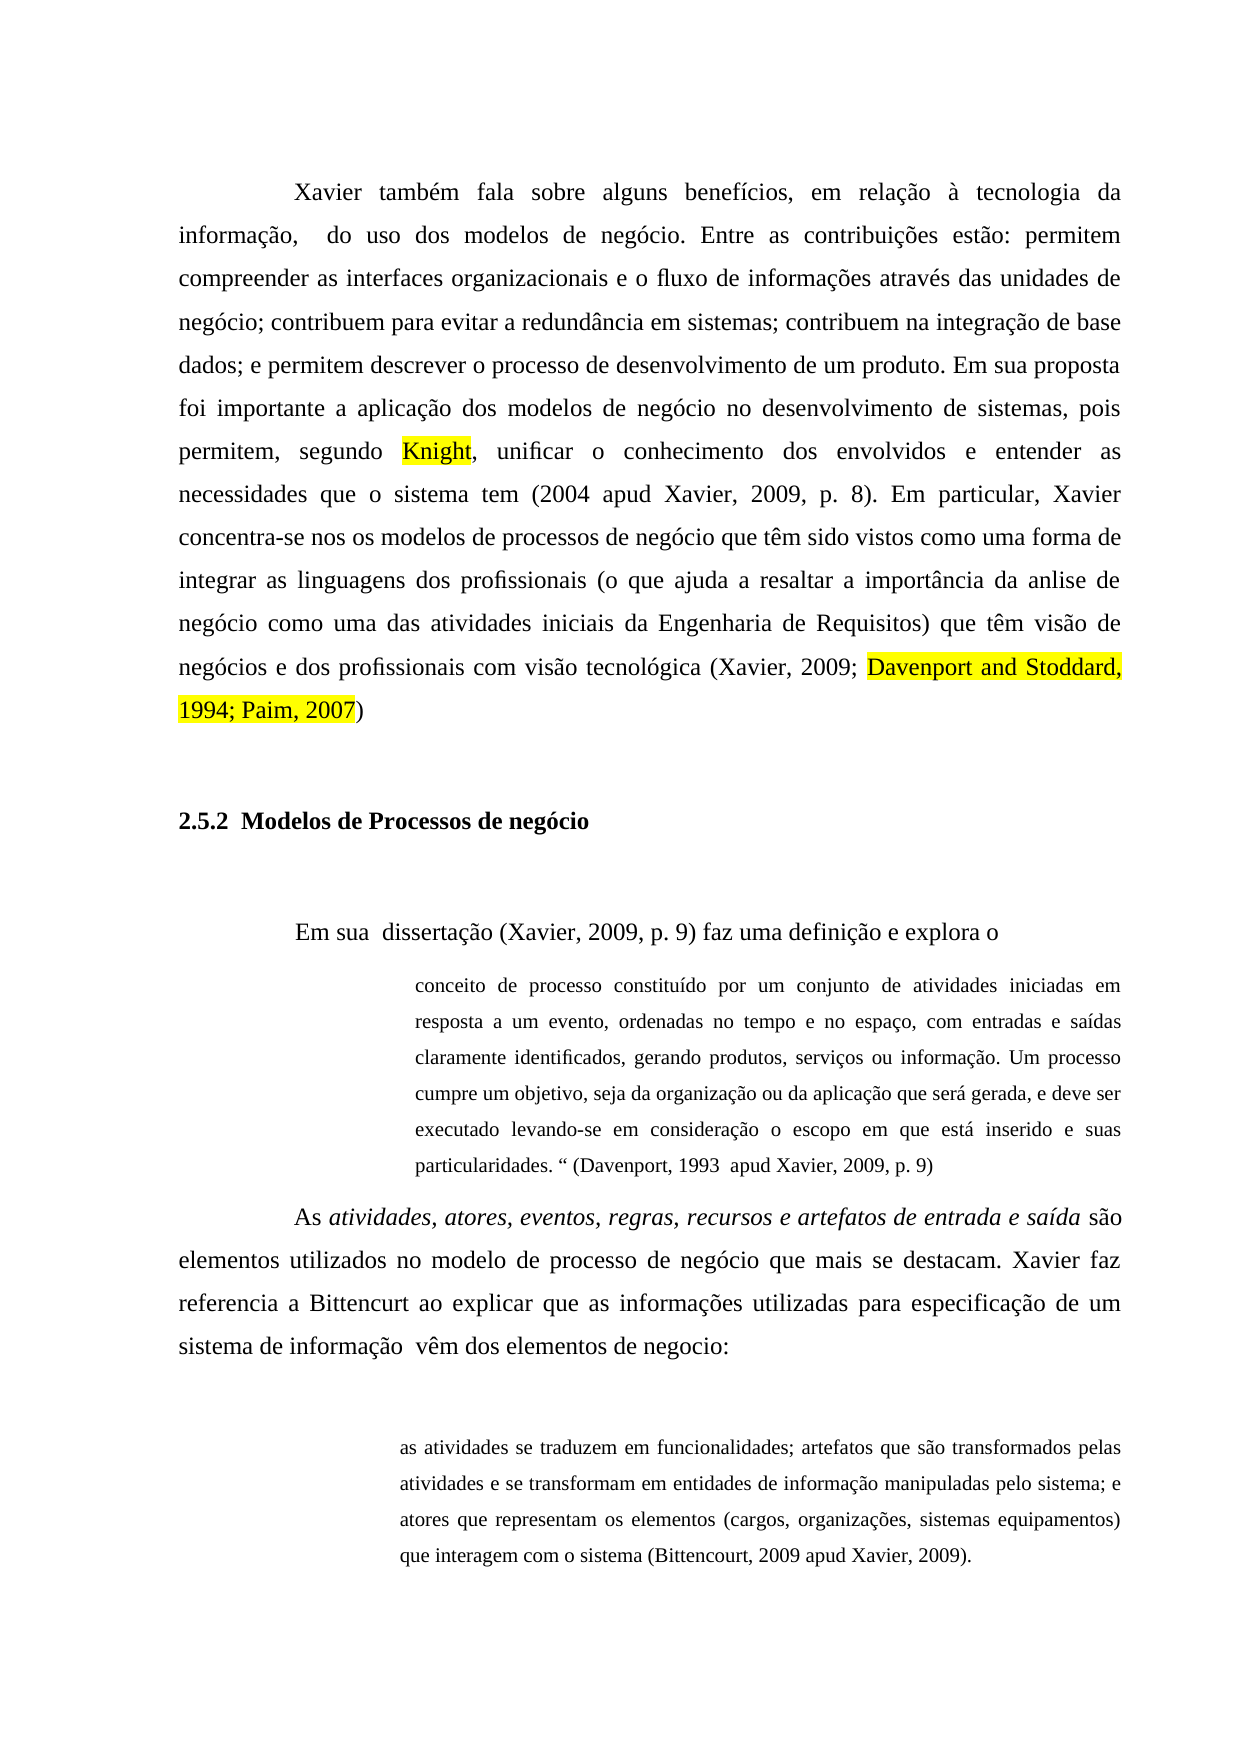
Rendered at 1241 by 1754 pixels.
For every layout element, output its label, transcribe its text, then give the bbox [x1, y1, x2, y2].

text Em sua dissertação (Xavier, 2009, p. 9) faz uma definição e explora o [178, 917, 1122, 946]
text as atividades se traduzem em funcionalidades; artefatos que são transformados pelas atividades e se transformam em entidades de informação manipuladas pelo sistema; e atores que representam os elementos (cargos, organizações, sistemas equipamentos) que interagem com o sistema (Bittencourt, 2009 apud Xavier, 2009). [399, 1435, 1122, 1567]
text 2.5.2 Modelos de Processos de negócio [178, 806, 1122, 835]
text As atividades, atores, eventos, regras, recursos e artefatos de entrada e saída são elementos utilizados no modelo de processo de negócio que mais se destacam. Xavier faz referencia a Bittencurt ao explicar que as informações utilizadas para especificação de um sistema de informação vêm dos elementos de negocio: [178, 1202, 1122, 1360]
text conceito de processo constituído por um conjunto de atividades iniciadas em resposta a um evento, ordenadas no tempo e no espaço, com entradas e saídas claramente identiﬁcados, gerando produtos, serviços ou informação. Um processo cumpre um objetivo, seja da organização ou da aplicação que será gerada, e deve ser executado levando-se em consideração o escopo em que está inserido e suas particularidades. “ (Davenport, 1993 apud Xavier, 2009, p. 9) [415, 973, 1122, 1177]
text Xavier também fala sobre alguns benefícios, em relação à tecnologia da informação, do uso dos modelos de negócio. Entre as contribuições estão: permitem compreender as interfaces organizacionais e o ﬂuxo de informações através das unidades de negócio; contribuem para evitar a redundância em sistemas; contribuem na integração de base dados; e permitem descrever o processo de desenvolvimento de um produto. Em sua proposta foi importante a aplicação dos modelos de negócio no desenvolvimento de sistemas, pois permitem, segundo Knight, uniﬁcar o conhecimento dos envolvidos e entender as necessidades que o sistema tem (2004 apud Xavier, 2009, p. 8). Em particular, Xavier concentra-se nos os modelos de processos de negócio que têm sido vistos como uma forma de integrar as linguagens dos proﬁssionais (o que ajuda a resaltar a importância da anlise de negócio como uma das atividades iniciais da Engenharia de Requisitos) que têm visão de negócios e dos proﬁssionais com visão tecnológica (Xavier, 2009; Davenport and Stoddard, 1994; Paim, 2007) [178, 177, 1122, 723]
